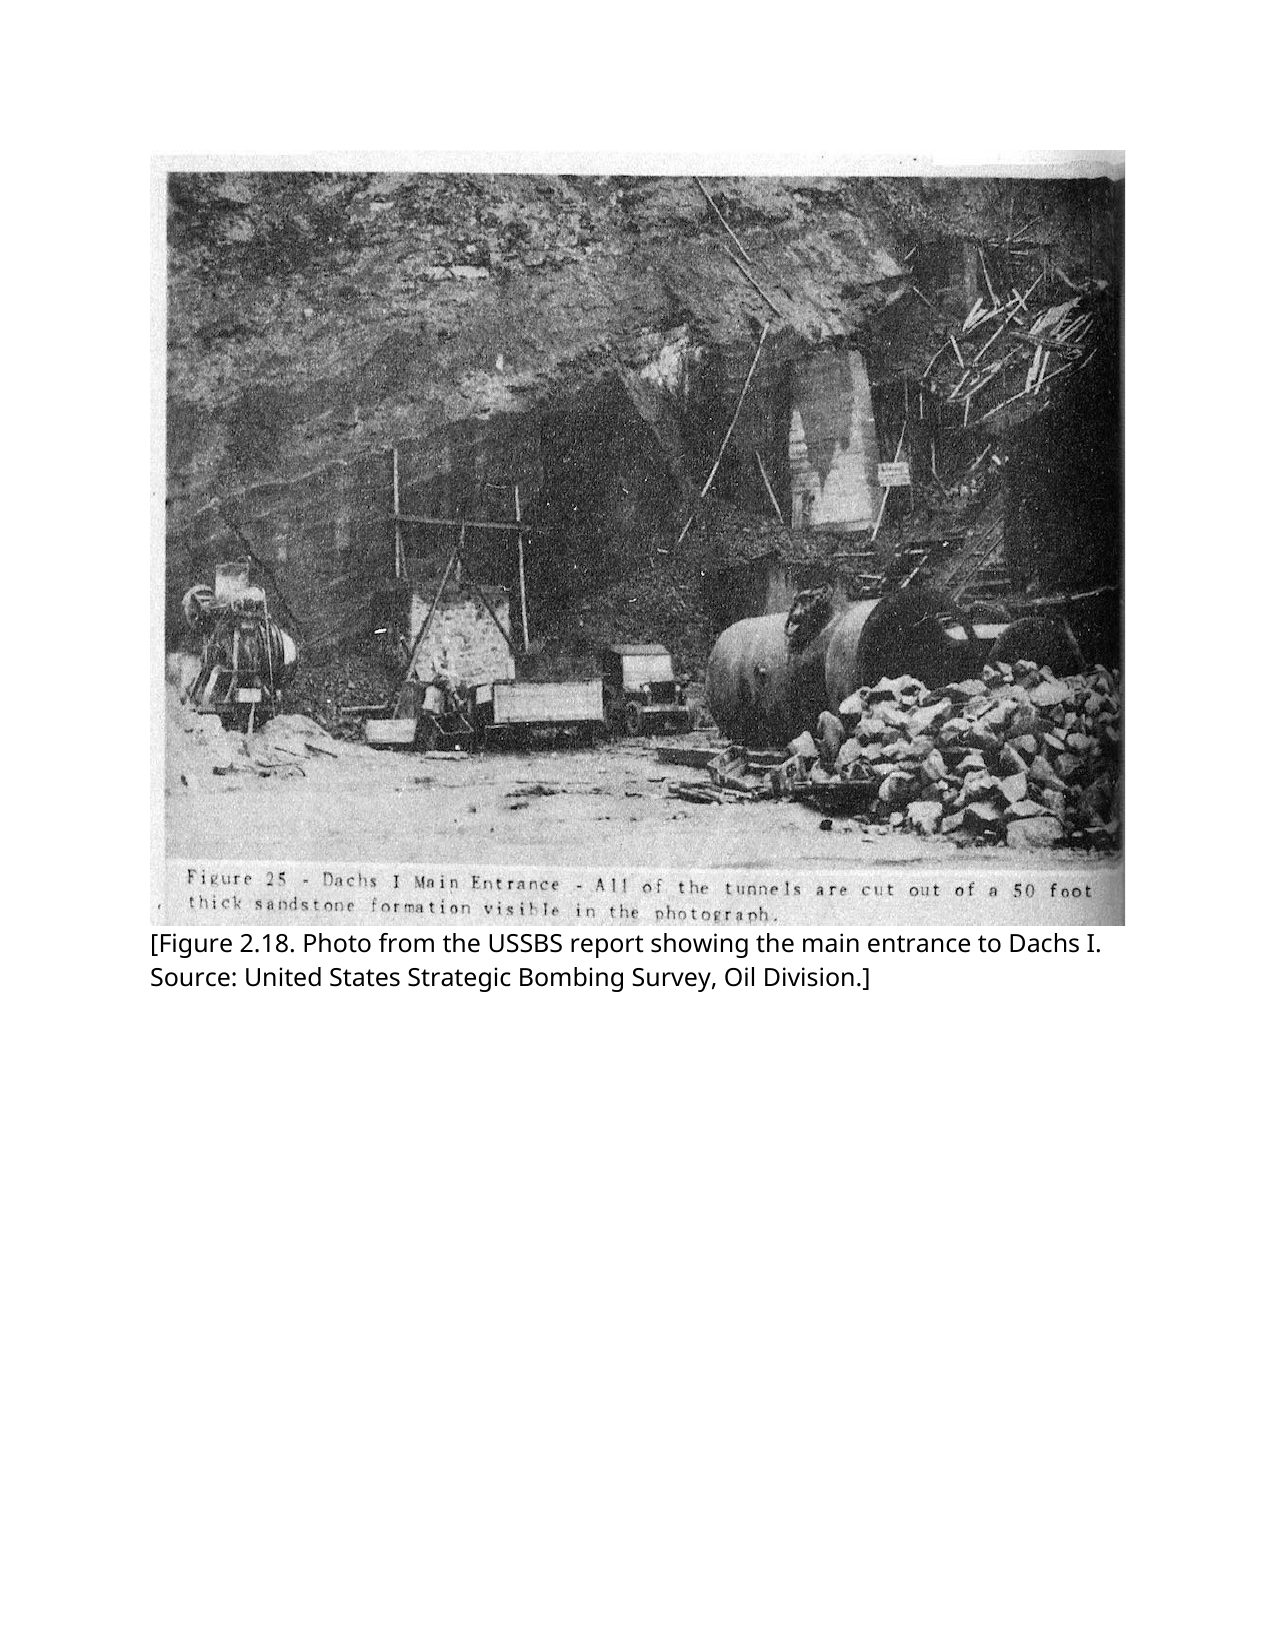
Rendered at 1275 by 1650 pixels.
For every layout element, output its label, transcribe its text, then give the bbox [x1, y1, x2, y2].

text [Figure 2.18. Photo from the USSBS report showing the main entrance to Dachs I. Source: United States Strategic Bombing Survey, Oil Division.] [150, 926, 1125, 994]
picture [150, 150, 1125, 926]
